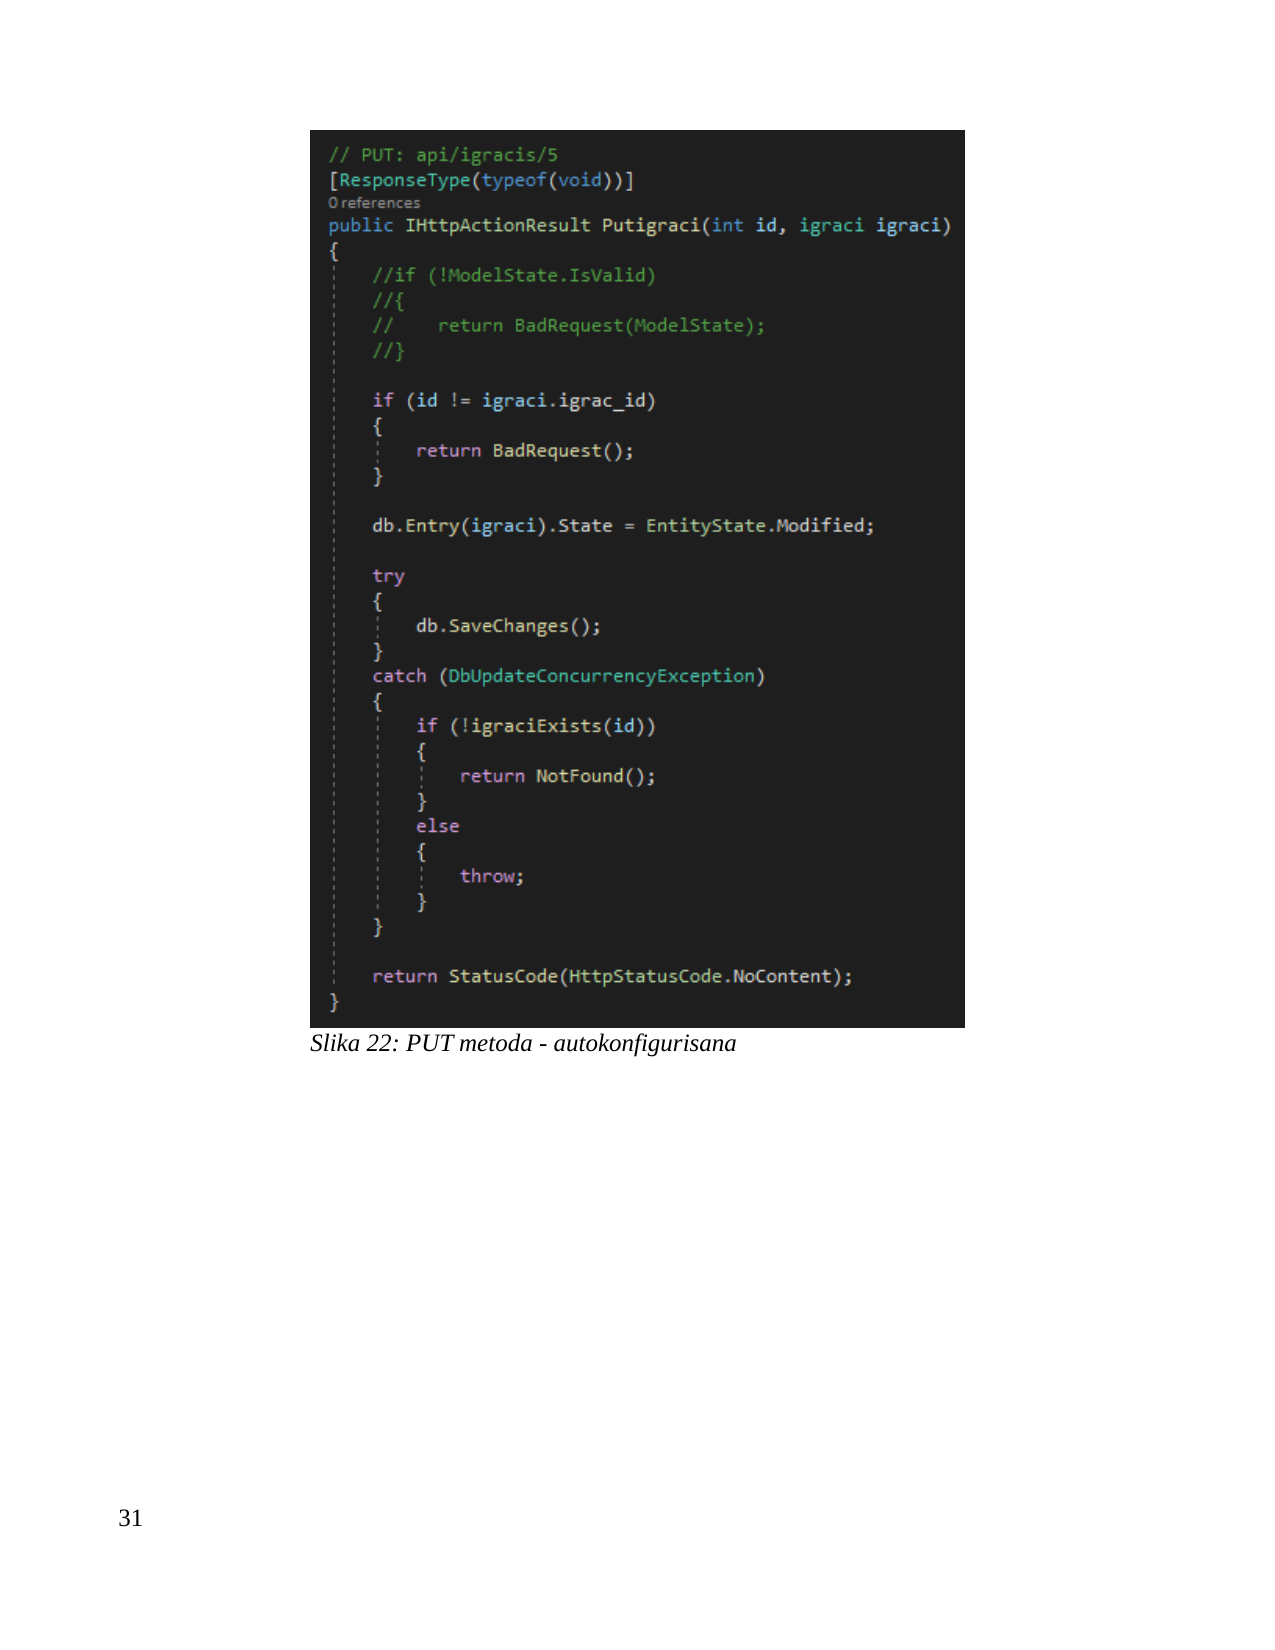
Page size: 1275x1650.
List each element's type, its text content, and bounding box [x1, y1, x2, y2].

picture [310, 130, 965, 1028]
text Slika 22: PUT metoda - autokonfigurisana [310, 1028, 965, 1056]
